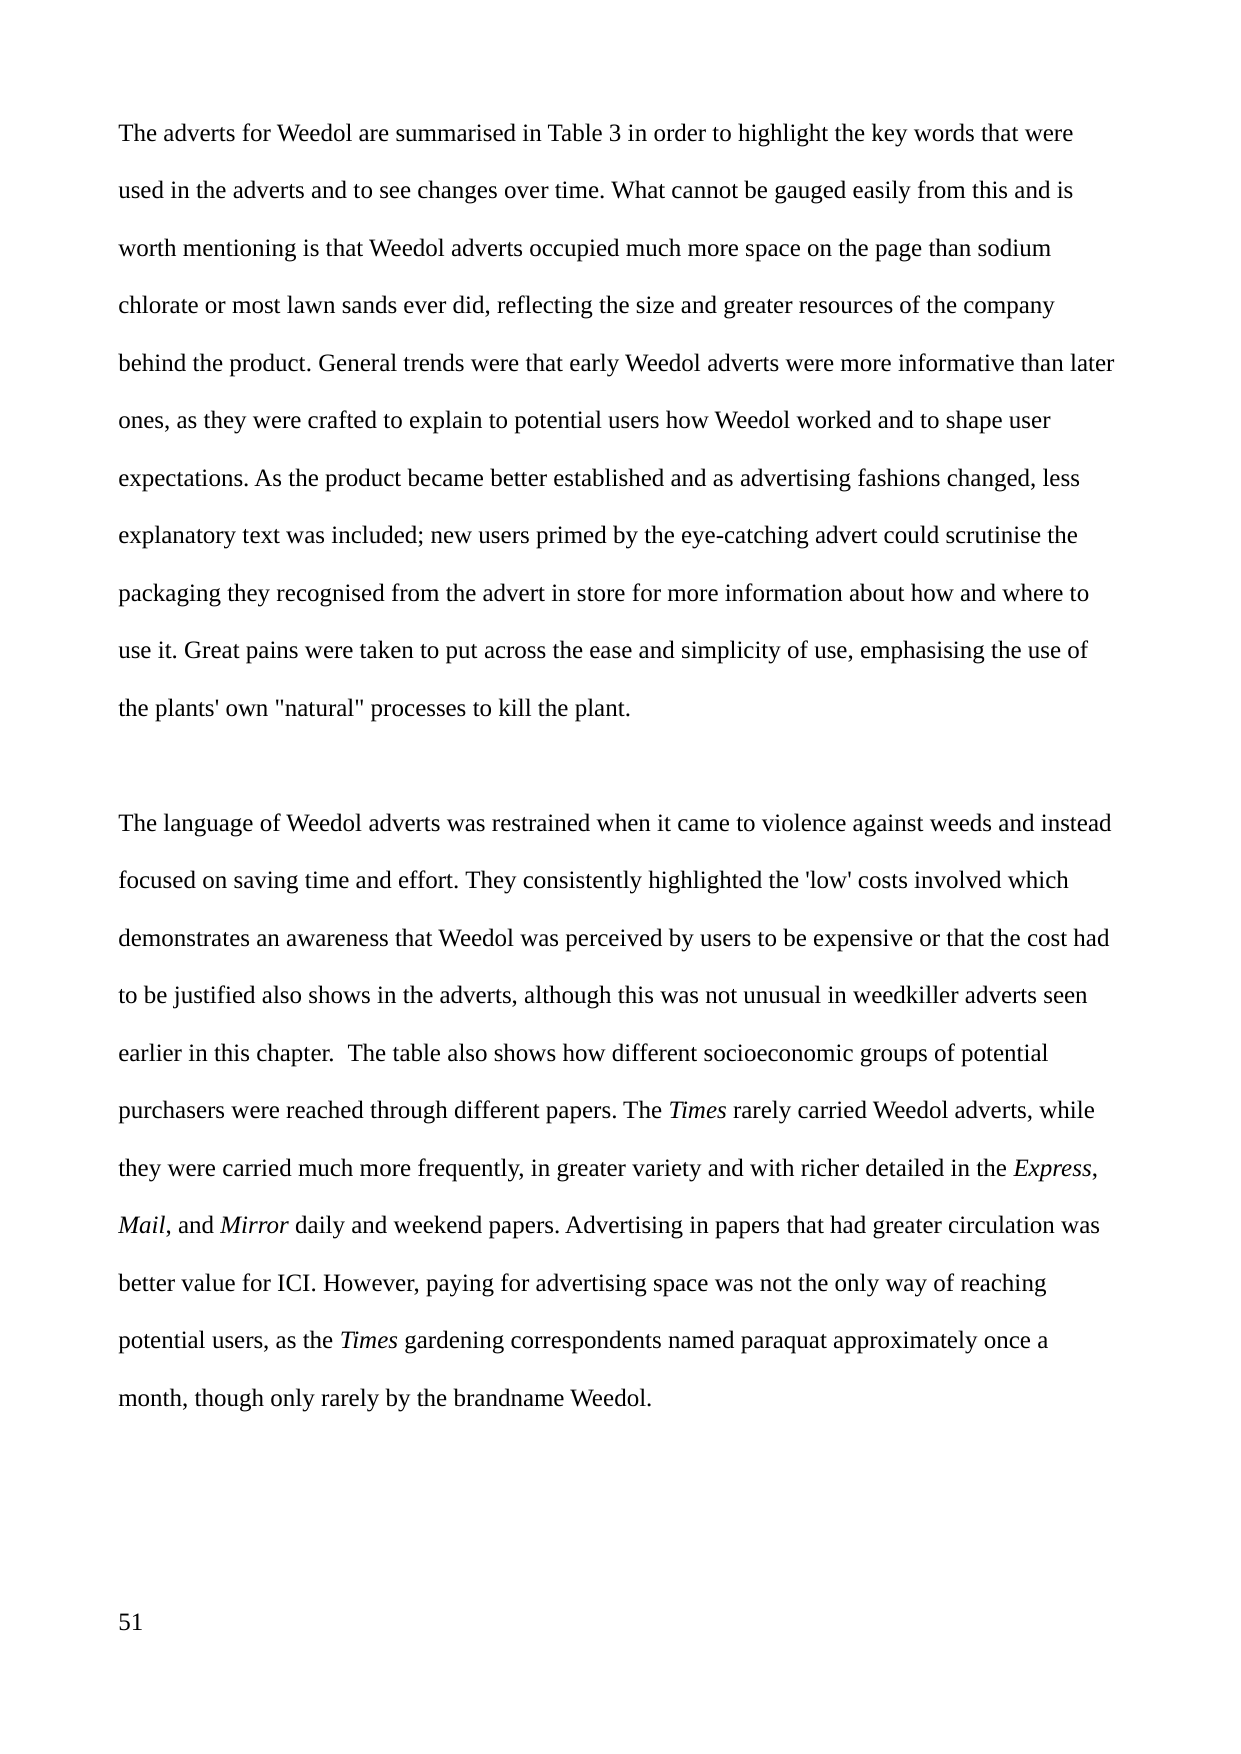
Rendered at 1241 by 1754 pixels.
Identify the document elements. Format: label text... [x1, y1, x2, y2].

text The adverts for Weedol are summarised in Table 3 in order to highlight the key words that were used in the adverts and to see changes over time. What cannot be gauged easily from this and is worth mentioning is that Weedol adverts occupied much more space on the page than sodium chlorate or most lawn sands ever did, reflecting the size and greater resources of the company behind the product. General trends were that early Weedol adverts were more informative than later ones, as they were crafted to explain to potential users how Weedol worked and to shape user expectations. As the product became better established and as advertising fashions changed, less explanatory text was included; new users primed by the eye-catching advert could scrutinise the packaging they recognised from the advert in store for more information about how and where to use it. Great pains were taken to put across the ease and simplicity of use, emphasising the use of the plants' own "natural" processes to kill the plant. [118, 118, 1122, 722]
text The language of Weedol adverts was restrained when it came to violence against weeds and instead focused on saving time and effort. They consistently highlighted the 'low' costs involved which demonstrates an awareness that Weedol was perceived by users to be expensive or that the cost had to be justified also shows in the adverts, although this was not unusual in weedkiller adverts seen earlier in this chapter. The table also shows how different socioeconomic groups of potential purchasers were reached through different papers. The Times rarely carried Weedol adverts, while they were carried much more frequently, in greater variety and with richer detailed in the Express, Mail, and Mirror daily and weekend papers. Advertising in papers that had greater circulation was better value for ICI. However, paying for advertising space was not the only way of reaching potential users, as the Times gardening correspondents named paraquat approximately once a month, though only rarely by the brandname Weedol. [118, 808, 1122, 1412]
